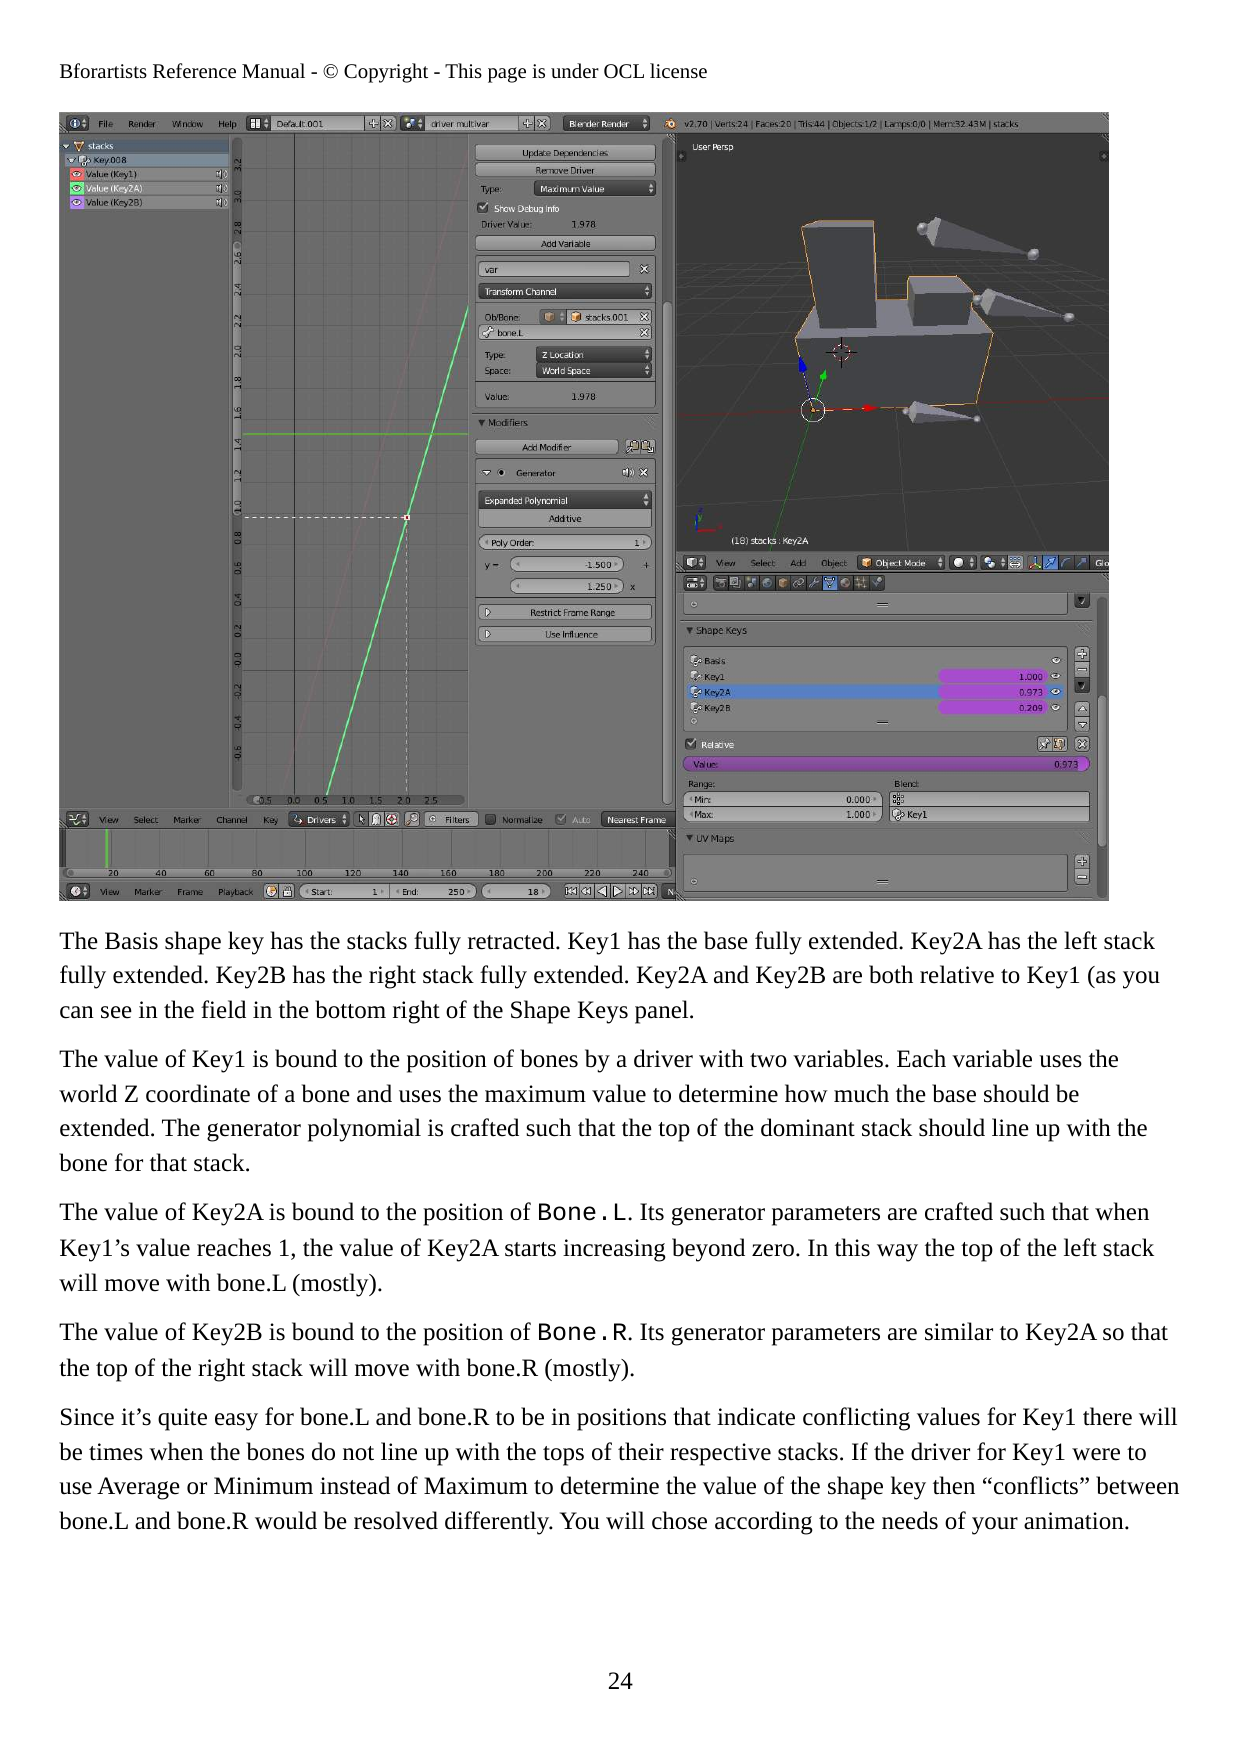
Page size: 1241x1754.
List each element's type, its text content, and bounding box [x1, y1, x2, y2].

text Since it’s quite easy for bone.L and bone.R to be in positions that indicate conflicting values for Key1 there will be times when the bones do not line up with the tops of their respective stacks. If the driver for Key1 were to use Average or Minimum instead of Maximum to determine the value of the shape key then “conflicts” between bone.L and bone.R would be resolved differently. You will chose according to the needs of your animation. [59, 1402, 1181, 1534]
text The Basis shape key has the stacks fully retracted. Key1 has the base fully extended. Key2A has the left stack fully extended. Key2B has the right stack fully extended. Key2A and Key2B are both relative to Key1 (as you can see in the field in the bottom right of the Shape Keys panel. [59, 926, 1181, 1024]
text The value of Key2B is bound to the position of Bone.R. Its generator parameters are similar to Key2A so that the top of the right stack will move with bone.R (mostly). [59, 1317, 1181, 1382]
text The value of Key2A is bound to the position of Bone.L. Its generator parameters are crafted such that when Key1’s value reaches 1, the value of Key2A starts increasing beyond zero. In this way the top of the left stack will move with bone.L (mostly). [59, 1197, 1181, 1296]
text The value of Key1 is bound to the position of bones by a driver with two variables. Each variable uses the world Z coordinate of a bone and uses the maximum value to determine how much the base should be extended. The generator polynomial is crafted such that the top of the dominant stack should line up with the bone for that stack. [59, 1044, 1181, 1176]
picture [59, 112, 1109, 901]
